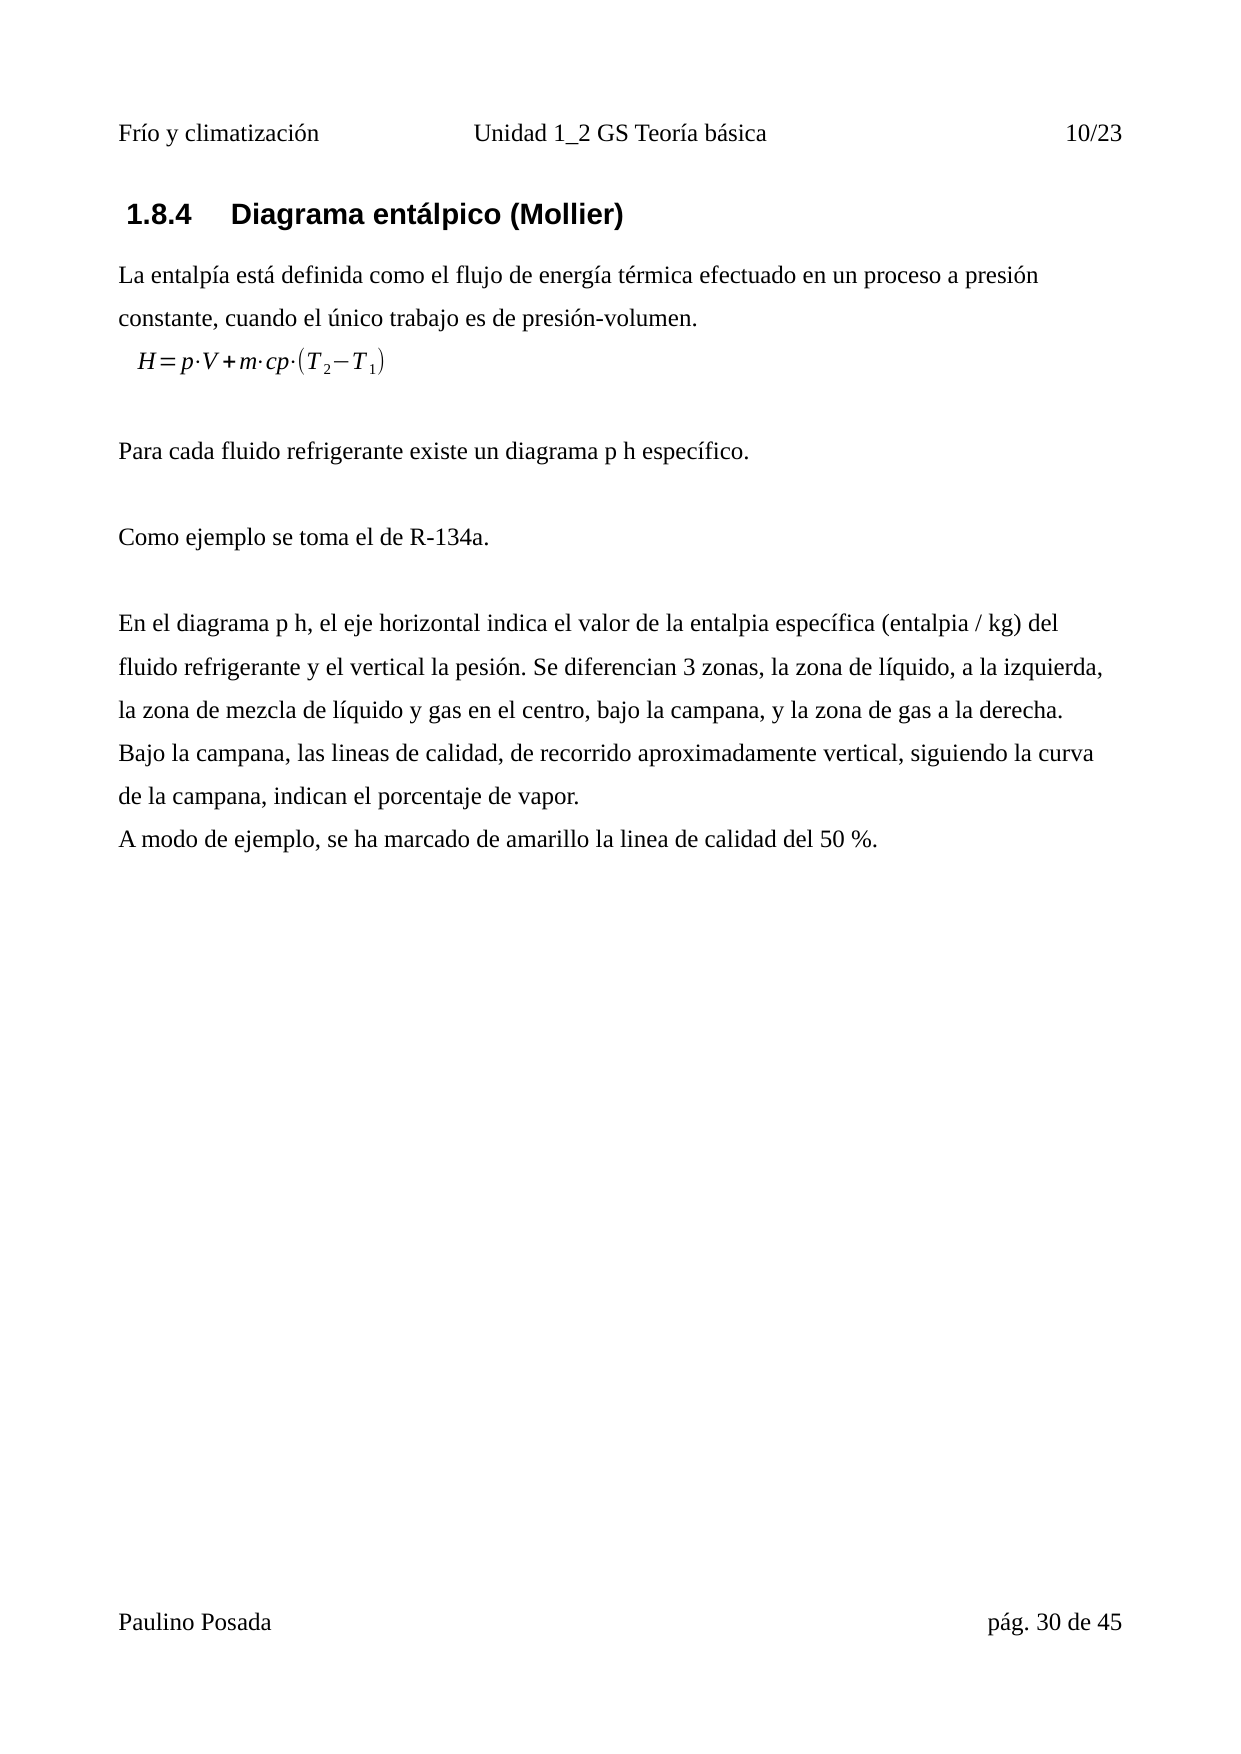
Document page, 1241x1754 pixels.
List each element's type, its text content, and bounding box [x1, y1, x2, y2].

text Para cada fluido refrigerante existe un diagrama p h específico. [118, 436, 1122, 465]
text En el diagrama p h, el eje horizontal indica el valor de la entalpia específica (entalpia / kg) del fluido refrigerante y el vertical la pesión. Se diferencian 3 zonas, la zona de líquido, a la izquierda, la zona de mezcla de líquido y gas en el centro, bajo la campana, y la zona de gas a la derecha. [118, 608, 1122, 723]
text Como ejemplo se toma el de R-134a. [118, 522, 1122, 551]
text A modo de ejemplo, se ha marcado de amarillo la linea de calidad del 50 %. [118, 824, 1122, 853]
subtitle Diagrama entálpico (Mollier) [118, 197, 1122, 231]
text La entalpía está definida como el flujo de energía térmica efectuado en un proceso a presión constante, cuando el único trabajo es de presión-volumen. [118, 260, 1122, 332]
text Bajo la campana, las lineas de calidad, de recorrido aproximadamente vertical, siguiendo la curva de la campana, indican el porcentaje de vapor. [118, 738, 1122, 810]
